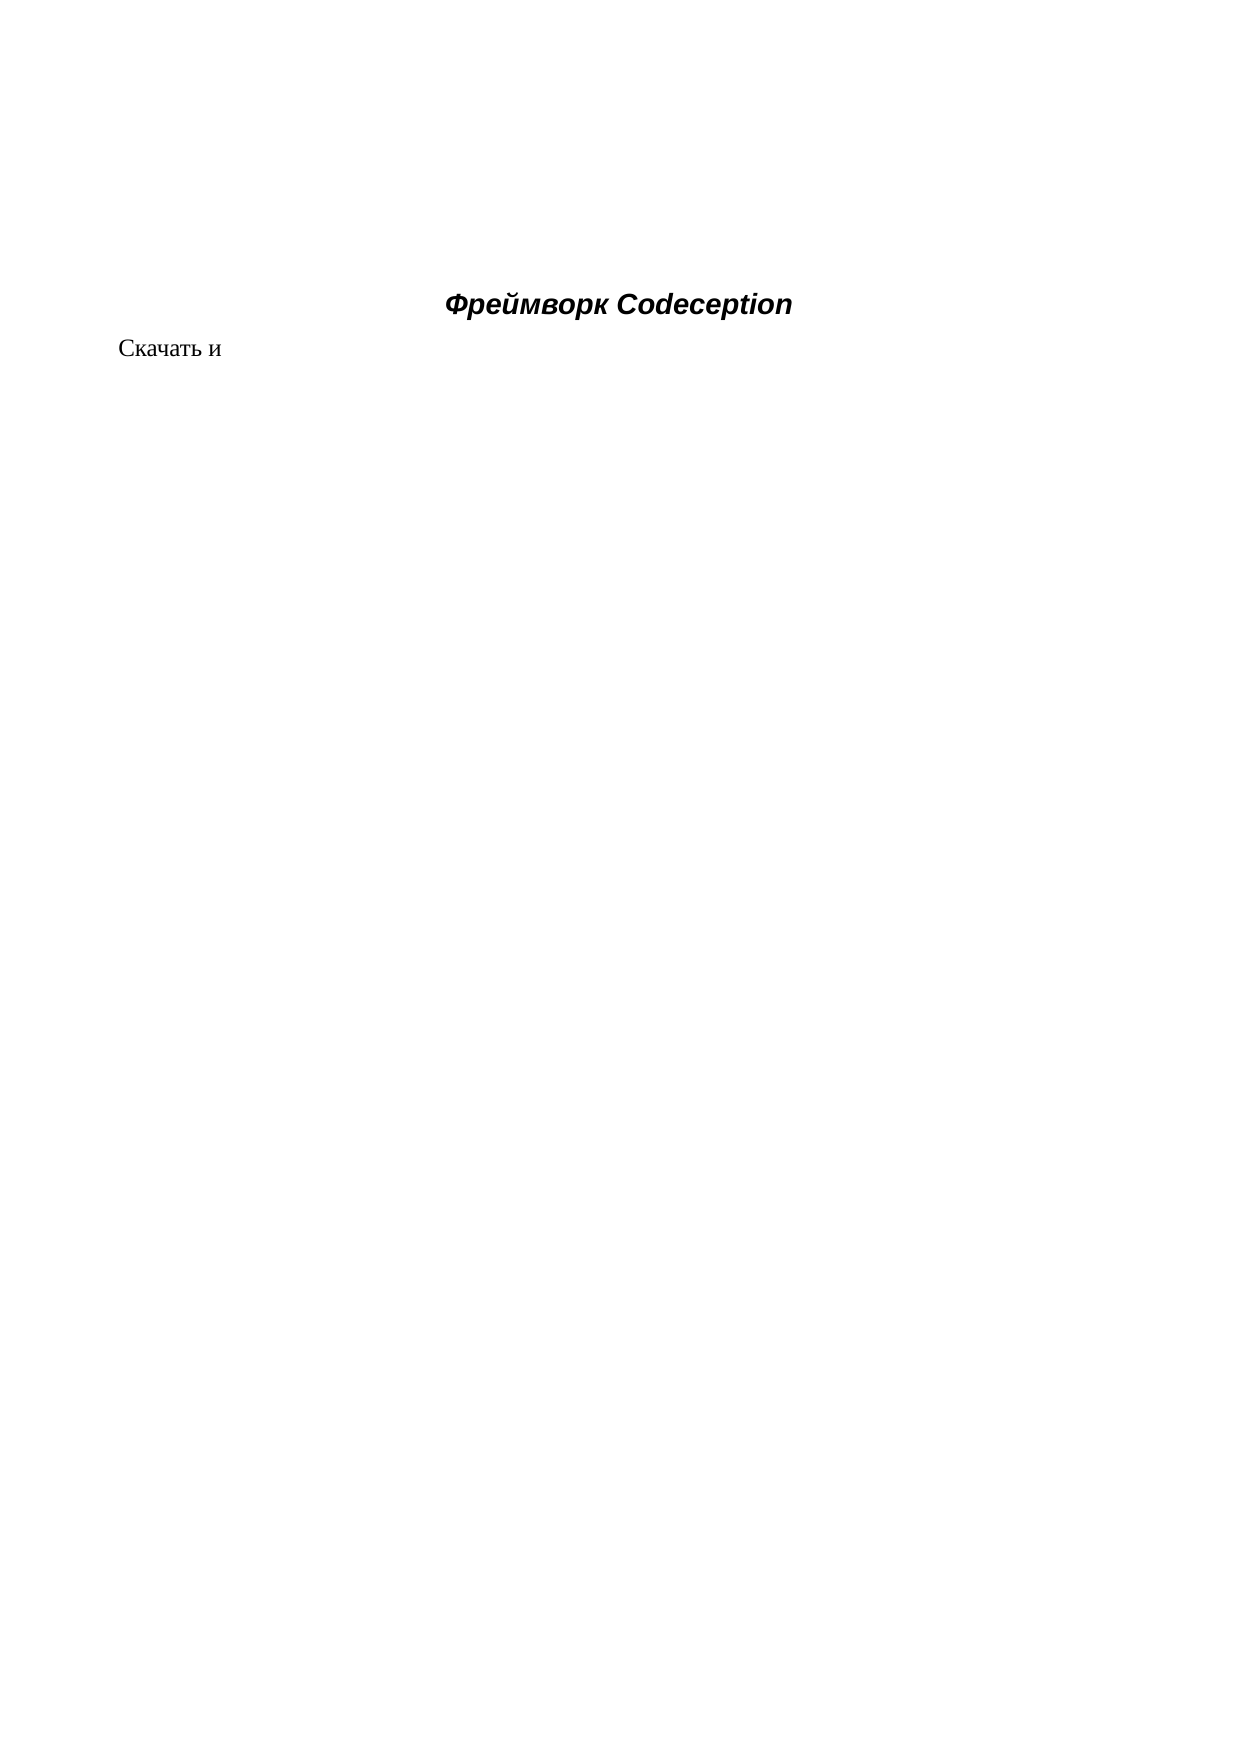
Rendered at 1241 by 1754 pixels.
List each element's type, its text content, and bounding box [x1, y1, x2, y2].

text Скачать и [118, 333, 1122, 362]
subtitle Фреймворк Codeception [118, 287, 1122, 320]
